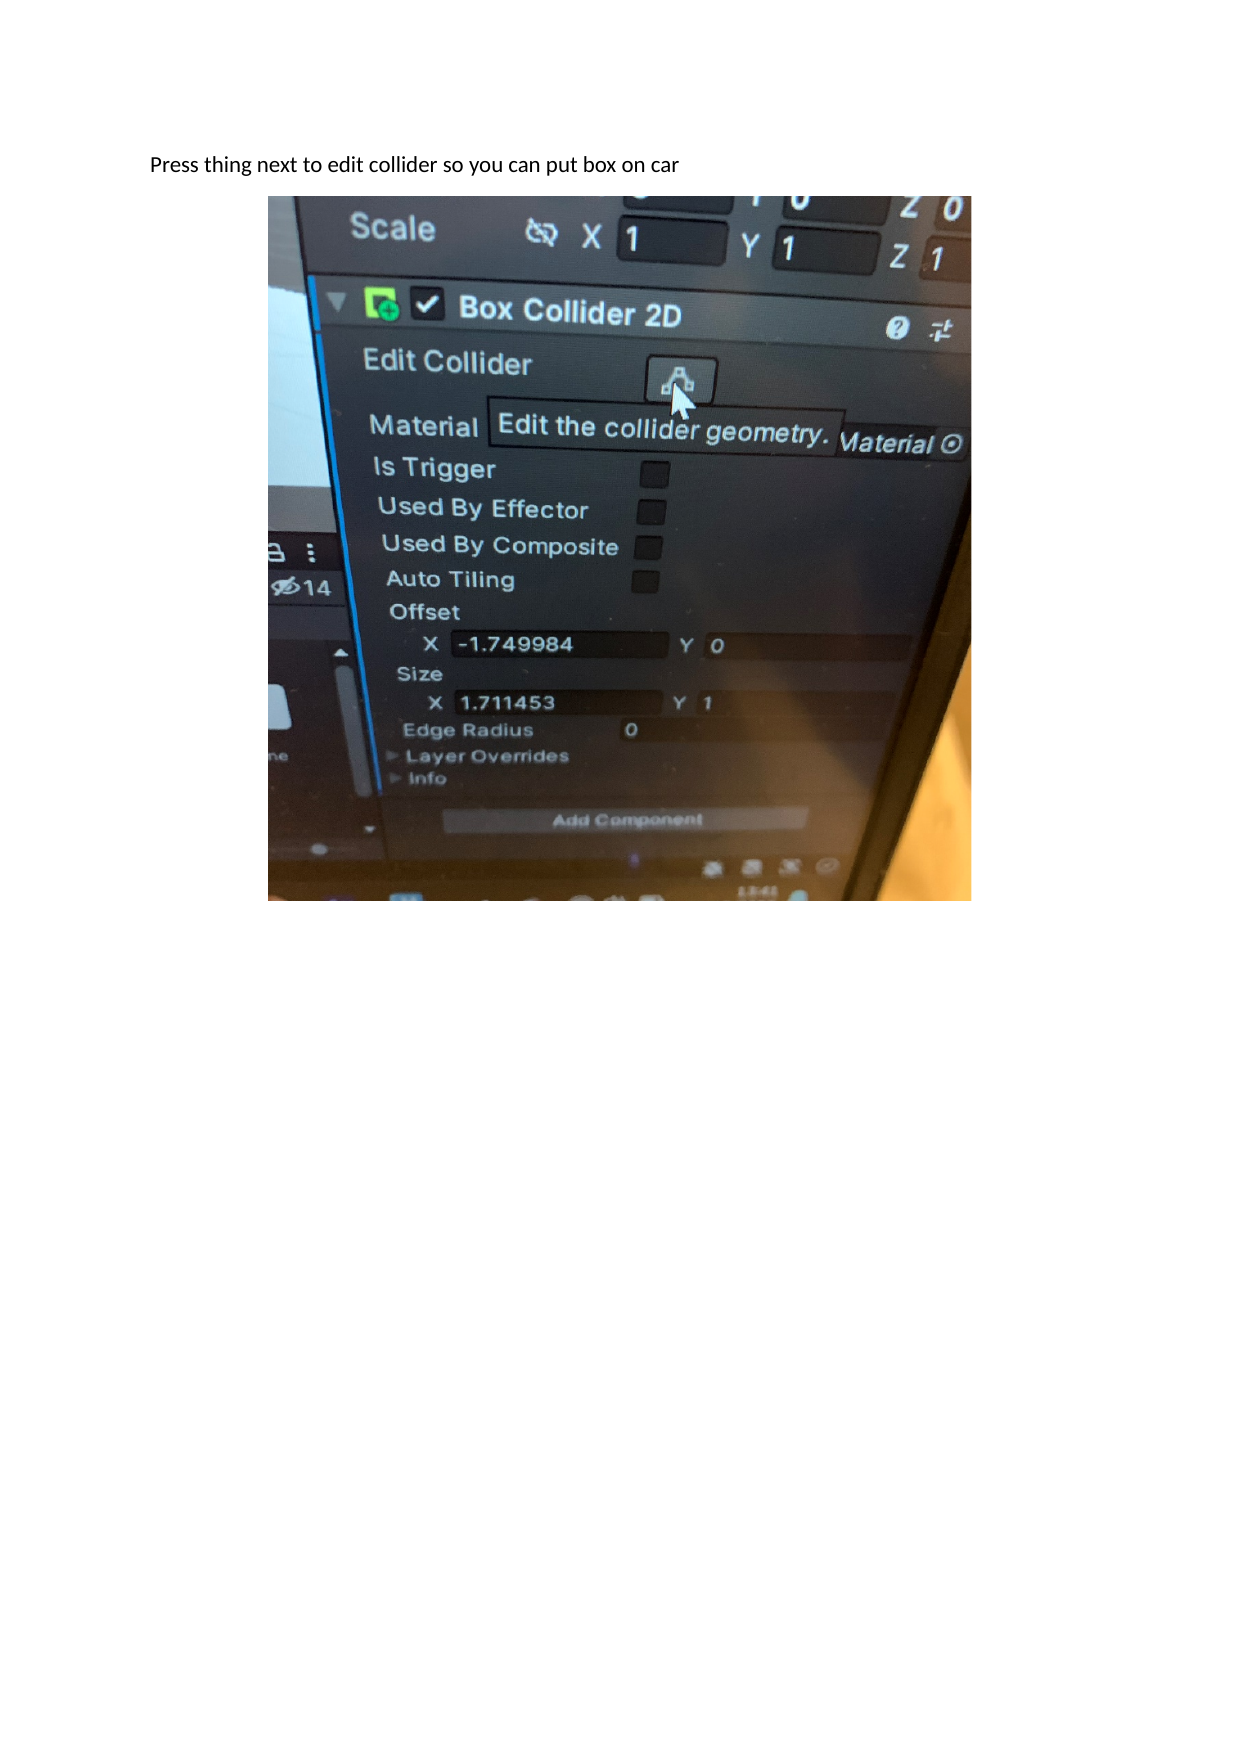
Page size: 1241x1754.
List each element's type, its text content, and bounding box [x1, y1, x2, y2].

text Press thing next to edit collider so you can put box on car [150, 150, 1090, 178]
